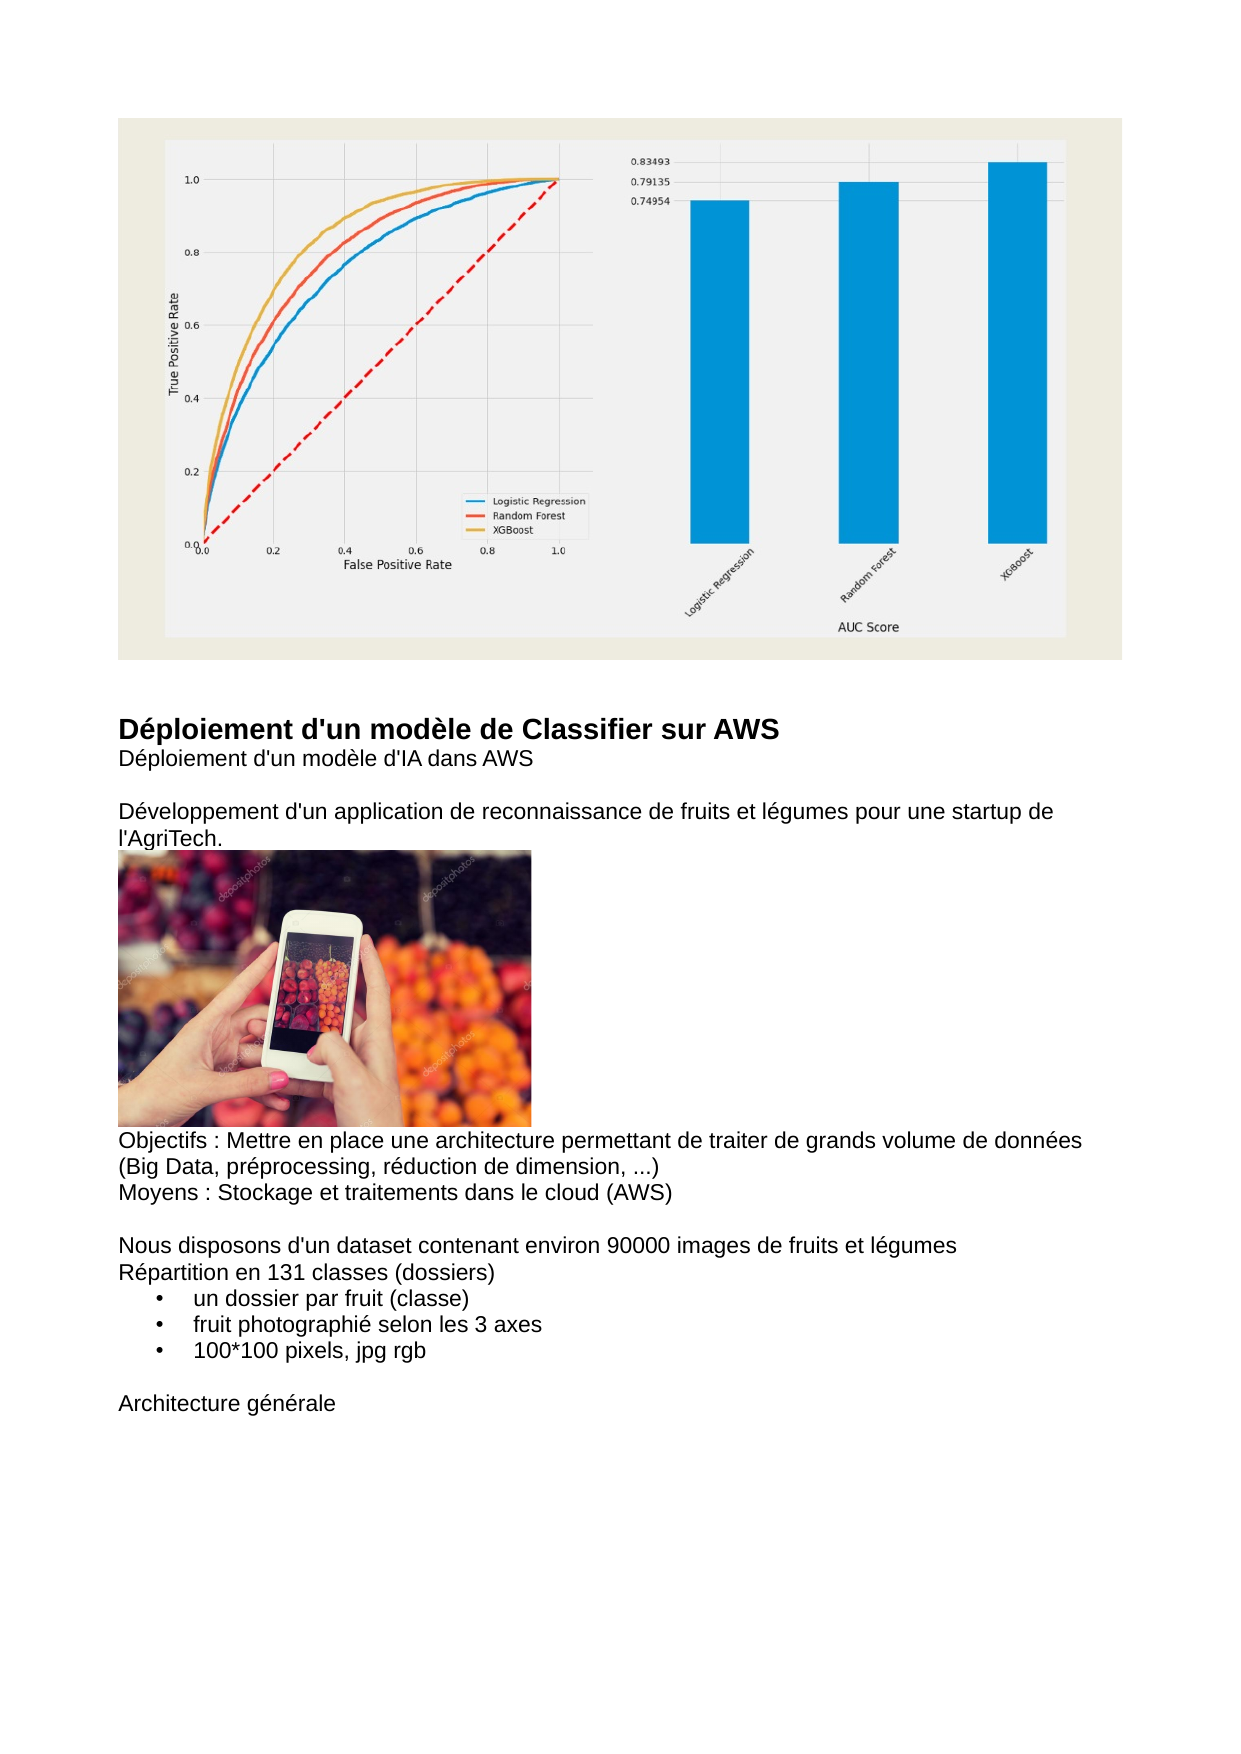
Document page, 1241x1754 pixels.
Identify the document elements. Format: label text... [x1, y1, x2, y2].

picture [118, 850, 532, 1127]
picture [118, 118, 1123, 660]
text Répartition en 131 classes (dossiers) [118, 1258, 1122, 1285]
text Architecture générale [118, 1390, 1122, 1417]
list un dossier par fruit (classe) [156, 1285, 1122, 1311]
list fruit photographié selon les 3 axes [156, 1311, 1122, 1337]
text Déploiement d'un modèle de Classifier sur AWS [118, 712, 1122, 745]
list 100*100 pixels, jpg rgb [156, 1337, 1122, 1364]
text Déploiement d'un modèle d'IA dans AWS [118, 745, 1122, 772]
text Moyens : Stockage et traitements dans le cloud (AWS) [118, 1179, 1122, 1206]
text Objectifs : Mettre en place une architecture permettant de traiter de grands volume de données (Big Data, préprocessing, réduction de dimension, ...) [118, 1127, 1122, 1179]
text Nous disposons d'un dataset contenant environ 90000 images de fruits et légumes [118, 1232, 1122, 1258]
text Développement d'un application de reconnaissance de fruits et légumes pour une startup de l'AgriTech. [118, 798, 1122, 851]
